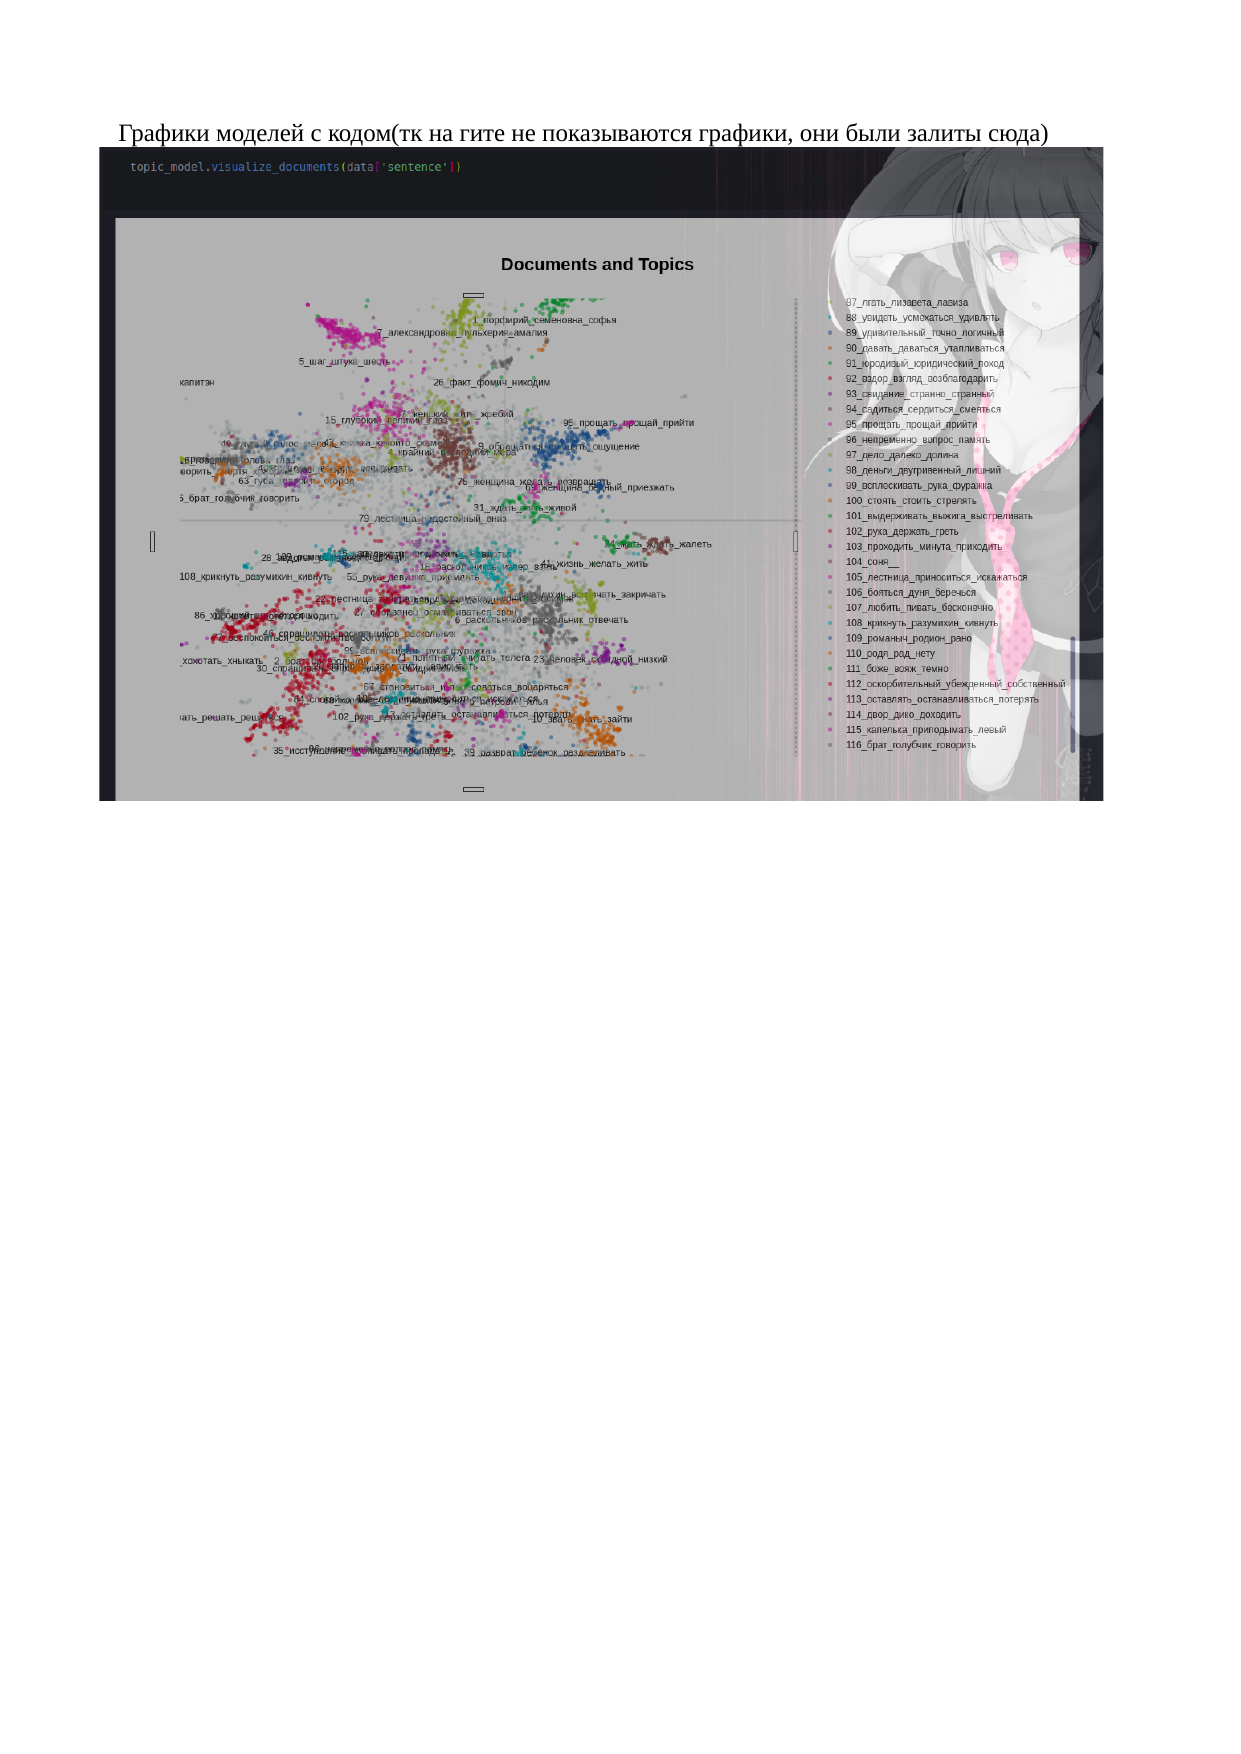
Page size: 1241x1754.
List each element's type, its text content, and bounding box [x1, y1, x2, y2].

text Графики моделей с кодом(тк на гите не показываются графики, они были залиты сюда) [118, 118, 1122, 147]
picture [99, 147, 1104, 801]
